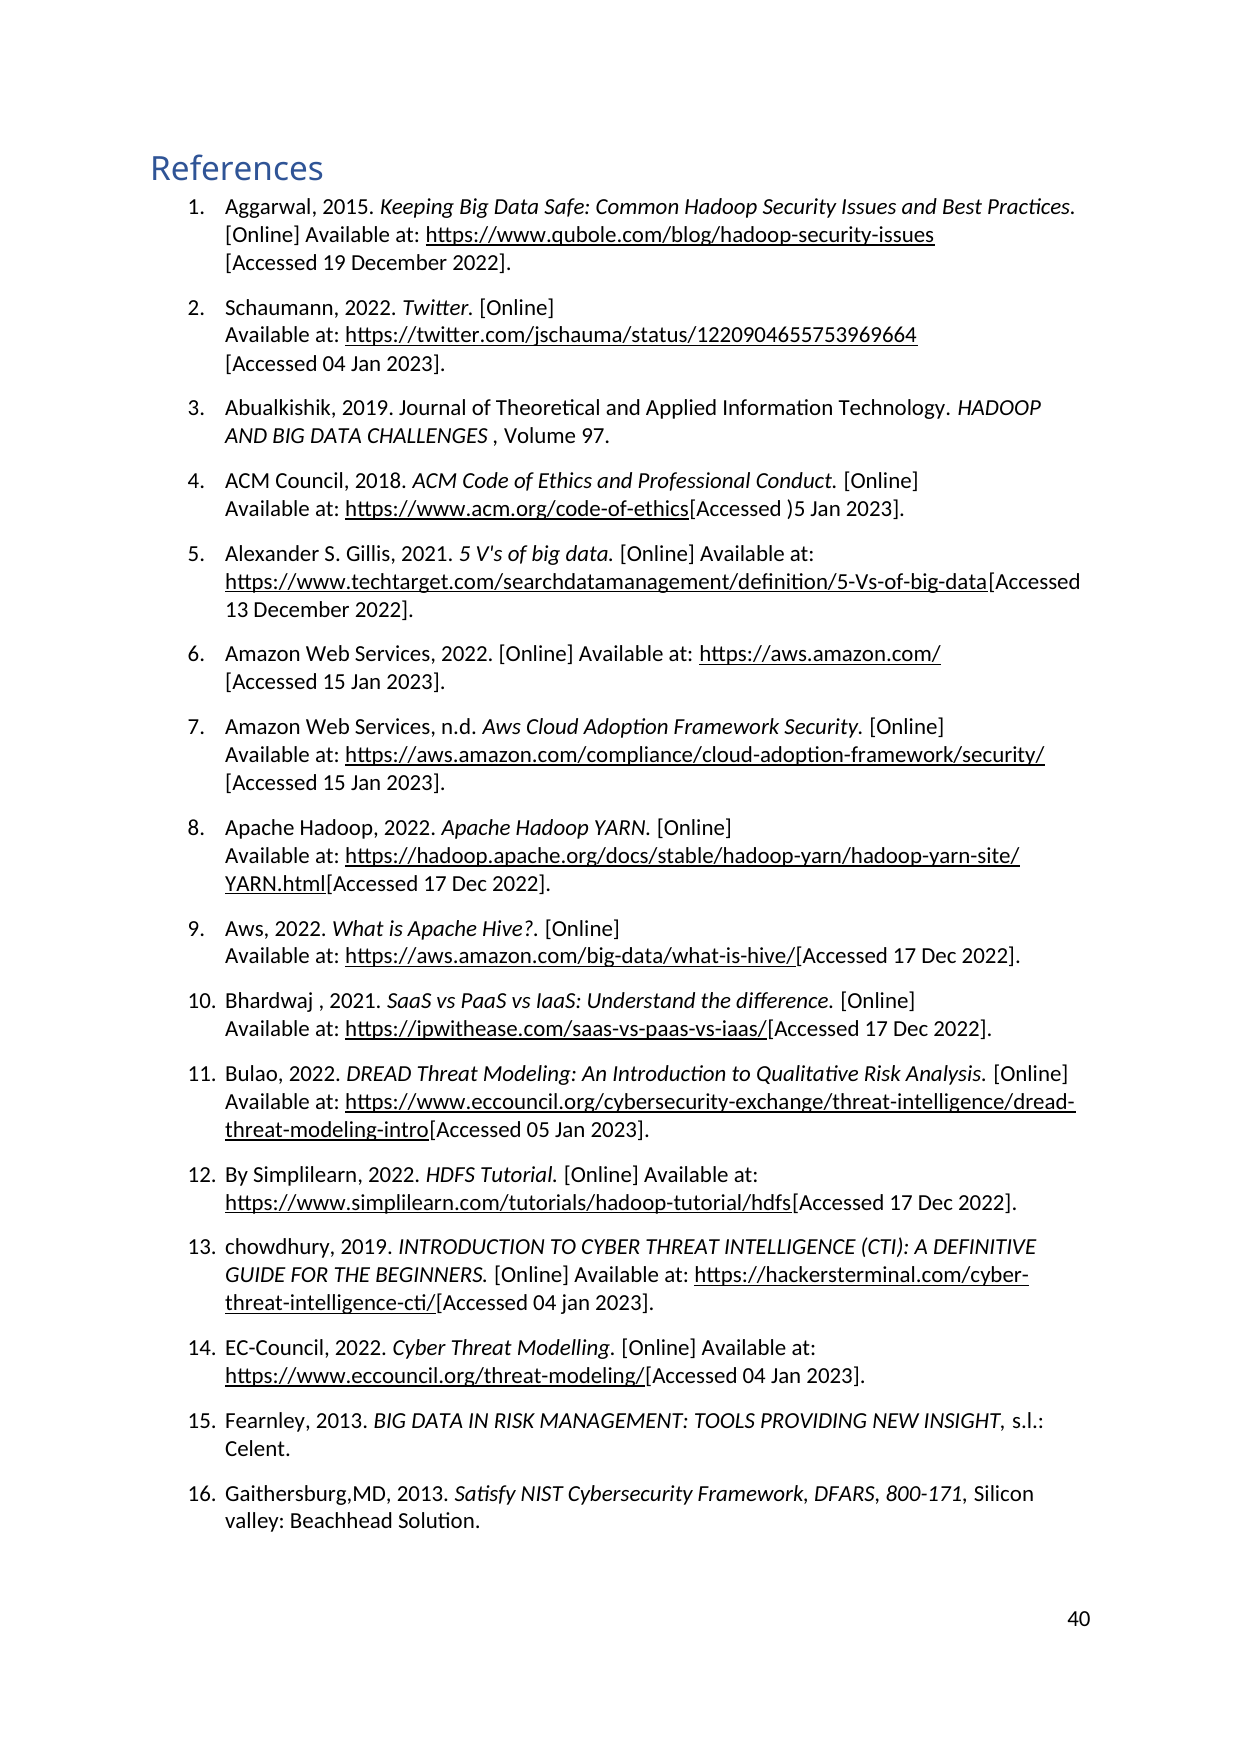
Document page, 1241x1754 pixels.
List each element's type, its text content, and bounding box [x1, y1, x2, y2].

list Aws, 2022. What is Apache Hive?. [Online] Available at: https://aws.amazon.com/big-data/what-is-hive/[Accessed 17 Dec 2022]. [187, 914, 1090, 970]
list Fearnley, 2013. BIG DATA IN RISK MANAGEMENT: TOOLS PROVIDING NEW INSIGHT, s.l.: Celent. [187, 1406, 1090, 1462]
list Aggarwal, 2015. Keeping Big Data Safe: Common Hadoop Security Issues and Best Practices. [Online] Available at: https://www.qubole.com/blog/hadoop-security-issues [Accessed 19 December 2022]. [187, 192, 1090, 276]
list ACM Council, 2018. ACM Code of Ethics and Professional Conduct. [Online] Available at: https://www.acm.org/code-of-ethics[Accessed )5 Jan 2023]. [187, 466, 1090, 522]
list Bhardwaj , 2021. SaaS vs PaaS vs IaaS: Understand the difference. [Online] Available at: https://ipwithease.com/saas-vs-paas-vs-iaas/[Accessed 17 Dec 2022]. [187, 986, 1090, 1042]
list Alexander S. Gillis, 2021. 5 V's of big data. [Online] Available at: https://www.techtarget.com/searchdatamanagement/definition/5-Vs-of-big-data[Accessed 13 December 2022]. [187, 539, 1090, 623]
list Bulao, 2022. DREAD Threat Modeling: An Introduction to Qualitative Risk Analysis. [Online] Available at: https://www.eccouncil.org/cybersecurity-exchange/threat-intelligence/dread-threat-modeling-intro[Accessed 05 Jan 2023]. [187, 1059, 1090, 1143]
list Gaithersburg,MD, 2013. Satisfy NIST Cybersecurity Framework, DFARS, 800-171, Silicon valley: Beachhead Solution. [187, 1479, 1090, 1535]
list chowdhury, 2019. INTRODUCTION TO CYBER THREAT INTELLIGENCE (CTI): A DEFINITIVE GUIDE FOR THE BEGINNERS. [Online] Available at: https://hackersterminal.com/cyber-threat-intelligence-cti/[Accessed 04 jan 2023]. [187, 1232, 1090, 1317]
list Abualkishik, 2019. Journal of Theoretical and Applied Information Technology. HADOOP AND BIG DATA CHALLENGES , Volume 97. [187, 393, 1090, 449]
list EC-Council, 2022. Cyber Threat Modelling. [Online] Available at: https://www.eccouncil.org/threat-modeling/[Accessed 04 Jan 2023]. [187, 1333, 1090, 1389]
list Schaumann, 2022. Twitter. [Online] Available at: https://twitter.com/jschauma/status/1220904655753969664 [Accessed 04 Jan 2023]. [187, 293, 1090, 377]
list Amazon Web Services, n.d. Aws Cloud Adoption Framework Security. [Online] Available at: https://aws.amazon.com/compliance/cloud-adoption-framework/security/ [Accessed 15 Jan 2023]. [187, 712, 1090, 796]
list Amazon Web Services, 2022. [Online] Available at: https://aws.amazon.com/ [Accessed 15 Jan 2023]. [187, 639, 1090, 696]
subtitle References [150, 145, 1090, 190]
list By Simplilearn, 2022. HDFS Tutorial. [Online] Available at: https://www.simplilearn.com/tutorials/hadoop-tutorial/hdfs[Accessed 17 Dec 2022]. [187, 1160, 1090, 1216]
list Apache Hadoop, 2022. Apache Hadoop YARN. [Online] Available at: https://hadoop.apache.org/docs/stable/hadoop-yarn/hadoop-yarn-site/YARN.html[Accessed 17 Dec 2022]. [187, 813, 1090, 897]
